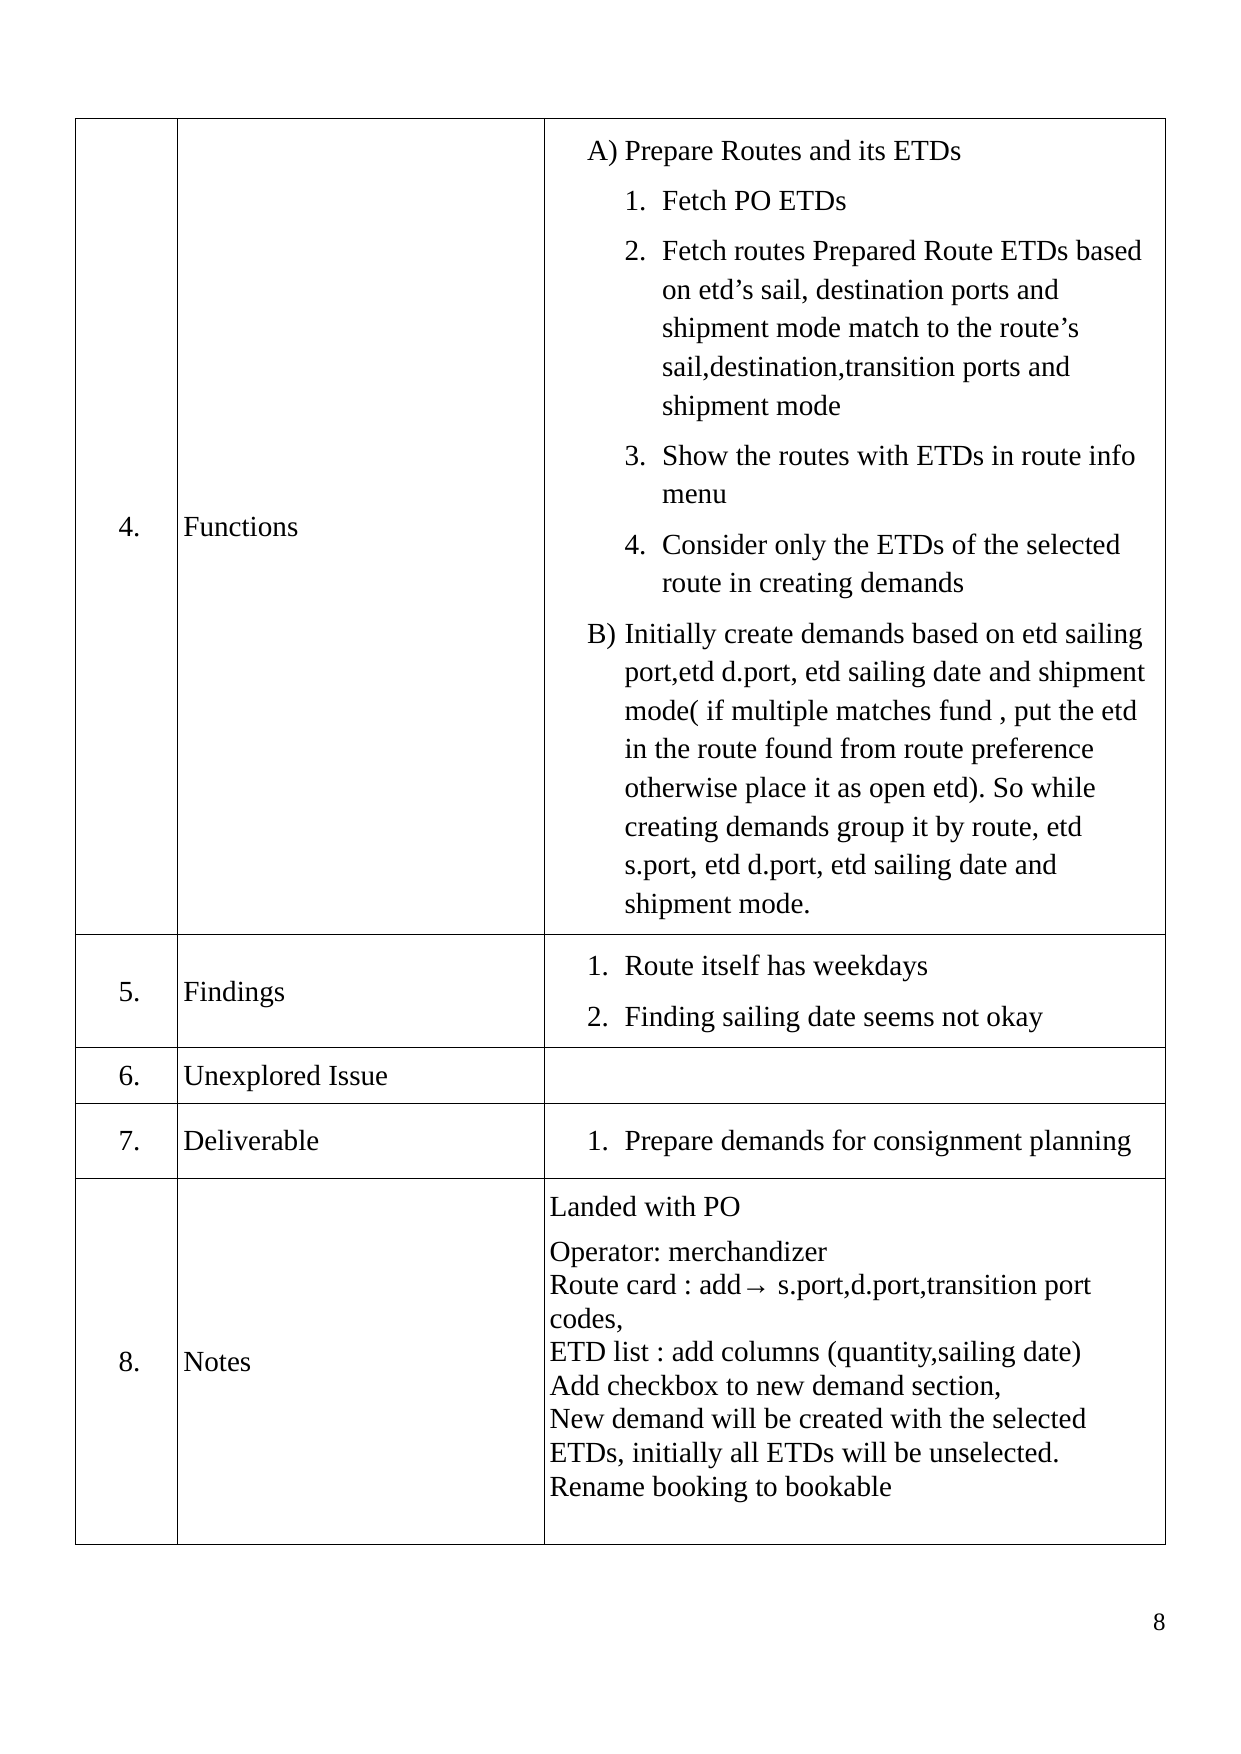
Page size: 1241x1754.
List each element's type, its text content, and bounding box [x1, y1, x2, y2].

table_cell Landed with PO Operator: merchandizer Route card : add→ s.port,d.port,transition port codes, ETD list : add columns (quantity,sailing date) Add checkbox to new demand section, New demand will be created with the selected ETDs, initially all ETDs will be unselected. Rename booking to bookable [545, 1179, 1165, 1544]
table_cell [76, 1104, 177, 1178]
table_cell [76, 935, 177, 1047]
table_cell Route itself has weekdays Finding sailing date seems not okay [545, 935, 1165, 1047]
table_cell Prepare Routes and its ETDs Fetch PO ETDs Fetch routes Prepared Route ETDs based on etd’s sail, destination ports and shipment mode match to the route’s sail,destination,transition ports and shipment mode Show the routes with ETDs in route info menu Consider only the ETDs of the selected route in creating demands Initially create demands based on etd sailing port,etd d.port, etd sailing date and shipment mode( if multiple matches fund , put the etd in the route found from route preference otherwise place it as open etd). So while creating demands group it by route, etd s.port, etd d.port, etd sailing date and shipment mode. [545, 119, 1165, 934]
table_cell [76, 1048, 177, 1103]
table_cell Unexplored Issue [178, 1048, 544, 1103]
table_cell Notes [178, 1179, 544, 1544]
table_cell Findings [178, 935, 544, 1047]
table_cell Prepare demands for consignment planning [545, 1104, 1165, 1178]
table_cell [545, 1048, 1165, 1103]
table_cell Deliverable [178, 1104, 544, 1178]
table_cell Functions [178, 119, 544, 934]
table_cell [76, 1179, 177, 1544]
table_cell [76, 119, 177, 934]
